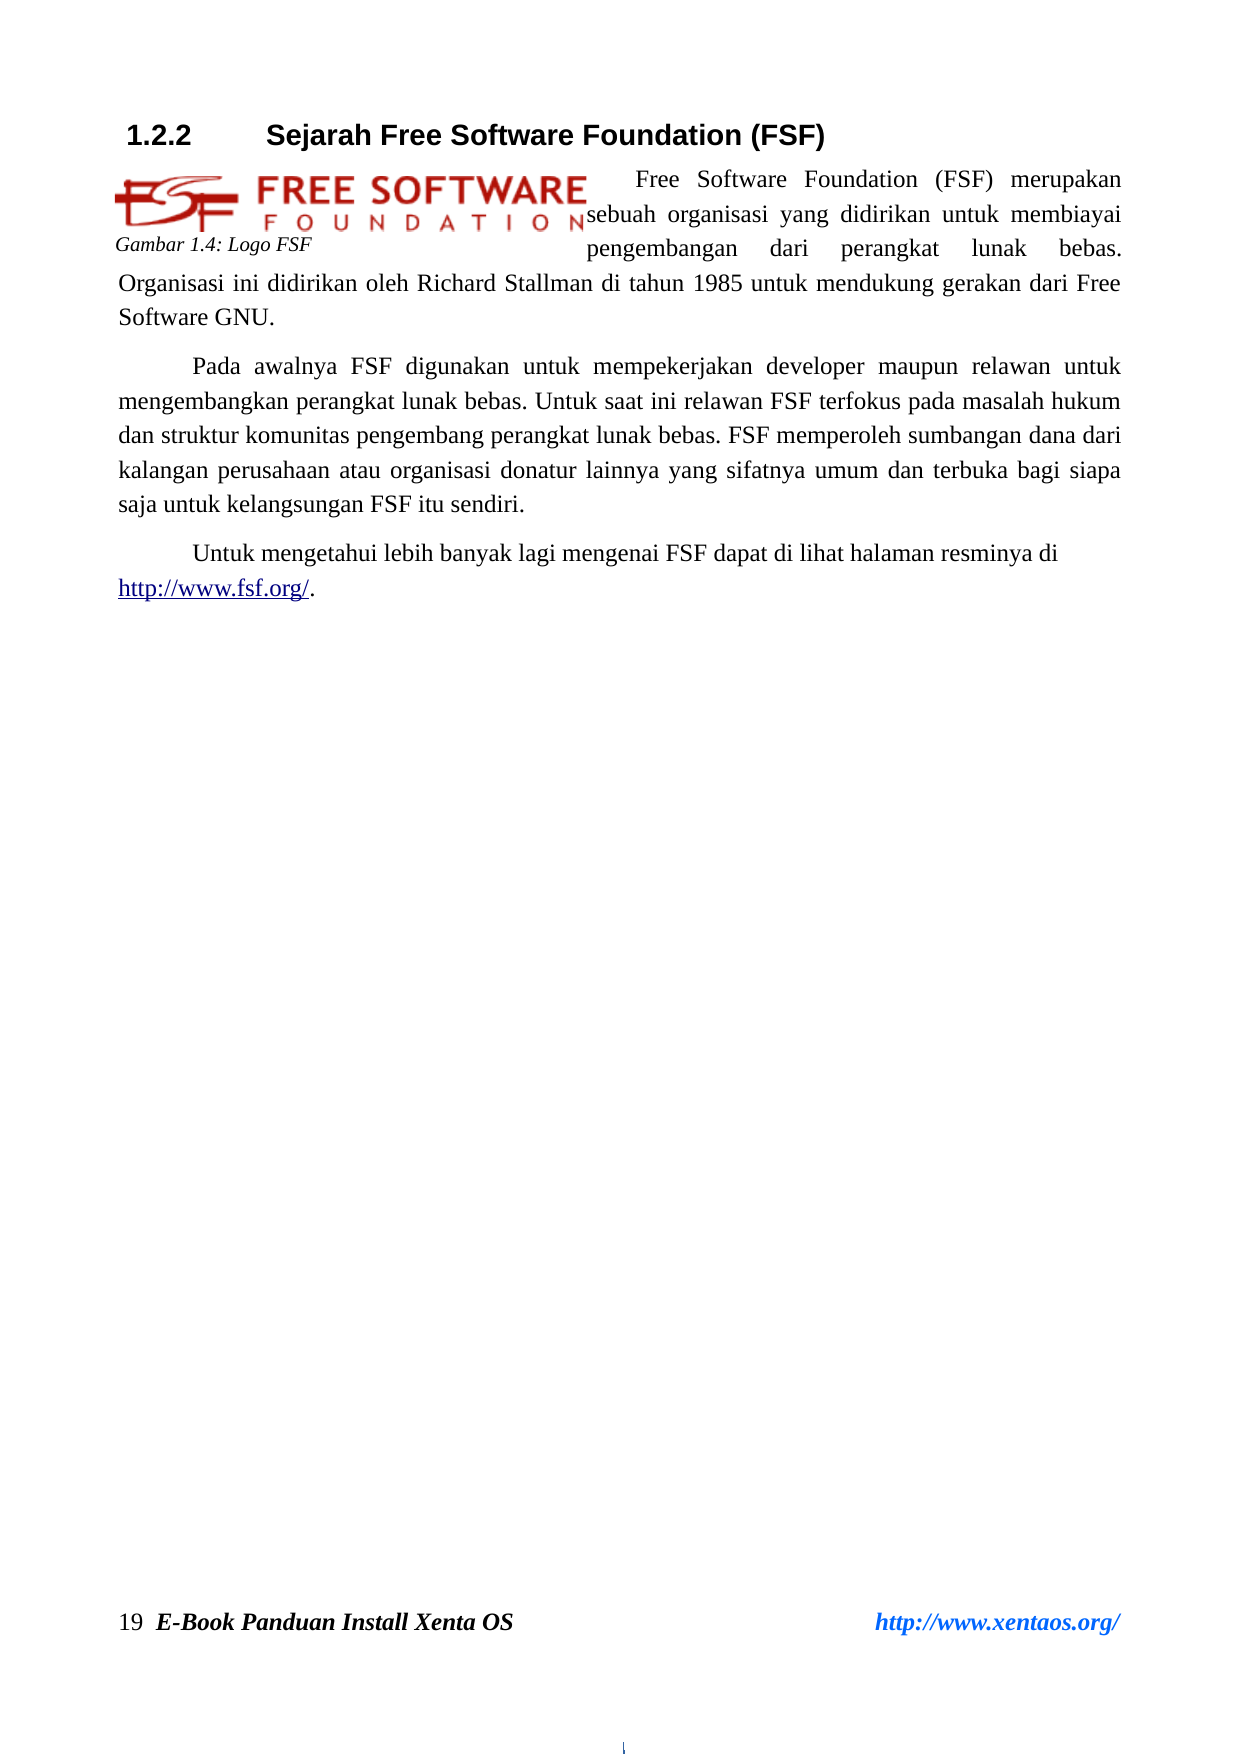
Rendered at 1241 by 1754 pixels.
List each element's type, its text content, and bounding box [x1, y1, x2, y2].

picture [114, 176, 587, 232]
subtitle Sejarah Free Software Foundation (FSF) [118, 118, 1122, 152]
text Pada awalnya FSF digunakan untuk mempekerjakan developer maupun relawan untuk mengembangkan perangkat lunak bebas. Untuk saat ini relawan FSF terfokus pada masalah hukum dan struktur komunitas pengembang perangkat lunak bebas. FSF memperoleh sumbangan dana dari kalangan perusahaan atau organisasi donatur lainnya yang sifatnya umum dan terbuka bagi siapa saja untuk kelangsungan FSF itu sendiri. [118, 351, 1122, 518]
text Free Software Foundation (FSF) merupakan sebuah organisasi yang didirikan untuk membiayai pengembangan dari perangkat lunak bebas. Organisasi ini didirikan oleh Richard Stallman di tahun 1985 untuk mendukung gerakan dari Free Software GNU. [115, 164, 1122, 331]
text Untuk mengetahui lebih banyak lagi mengenai FSF dapat di lihat halaman resminya di http://www.fsf.org/. [118, 538, 1122, 602]
text Gambar 1.4: Logo FSF [115, 232, 586, 256]
